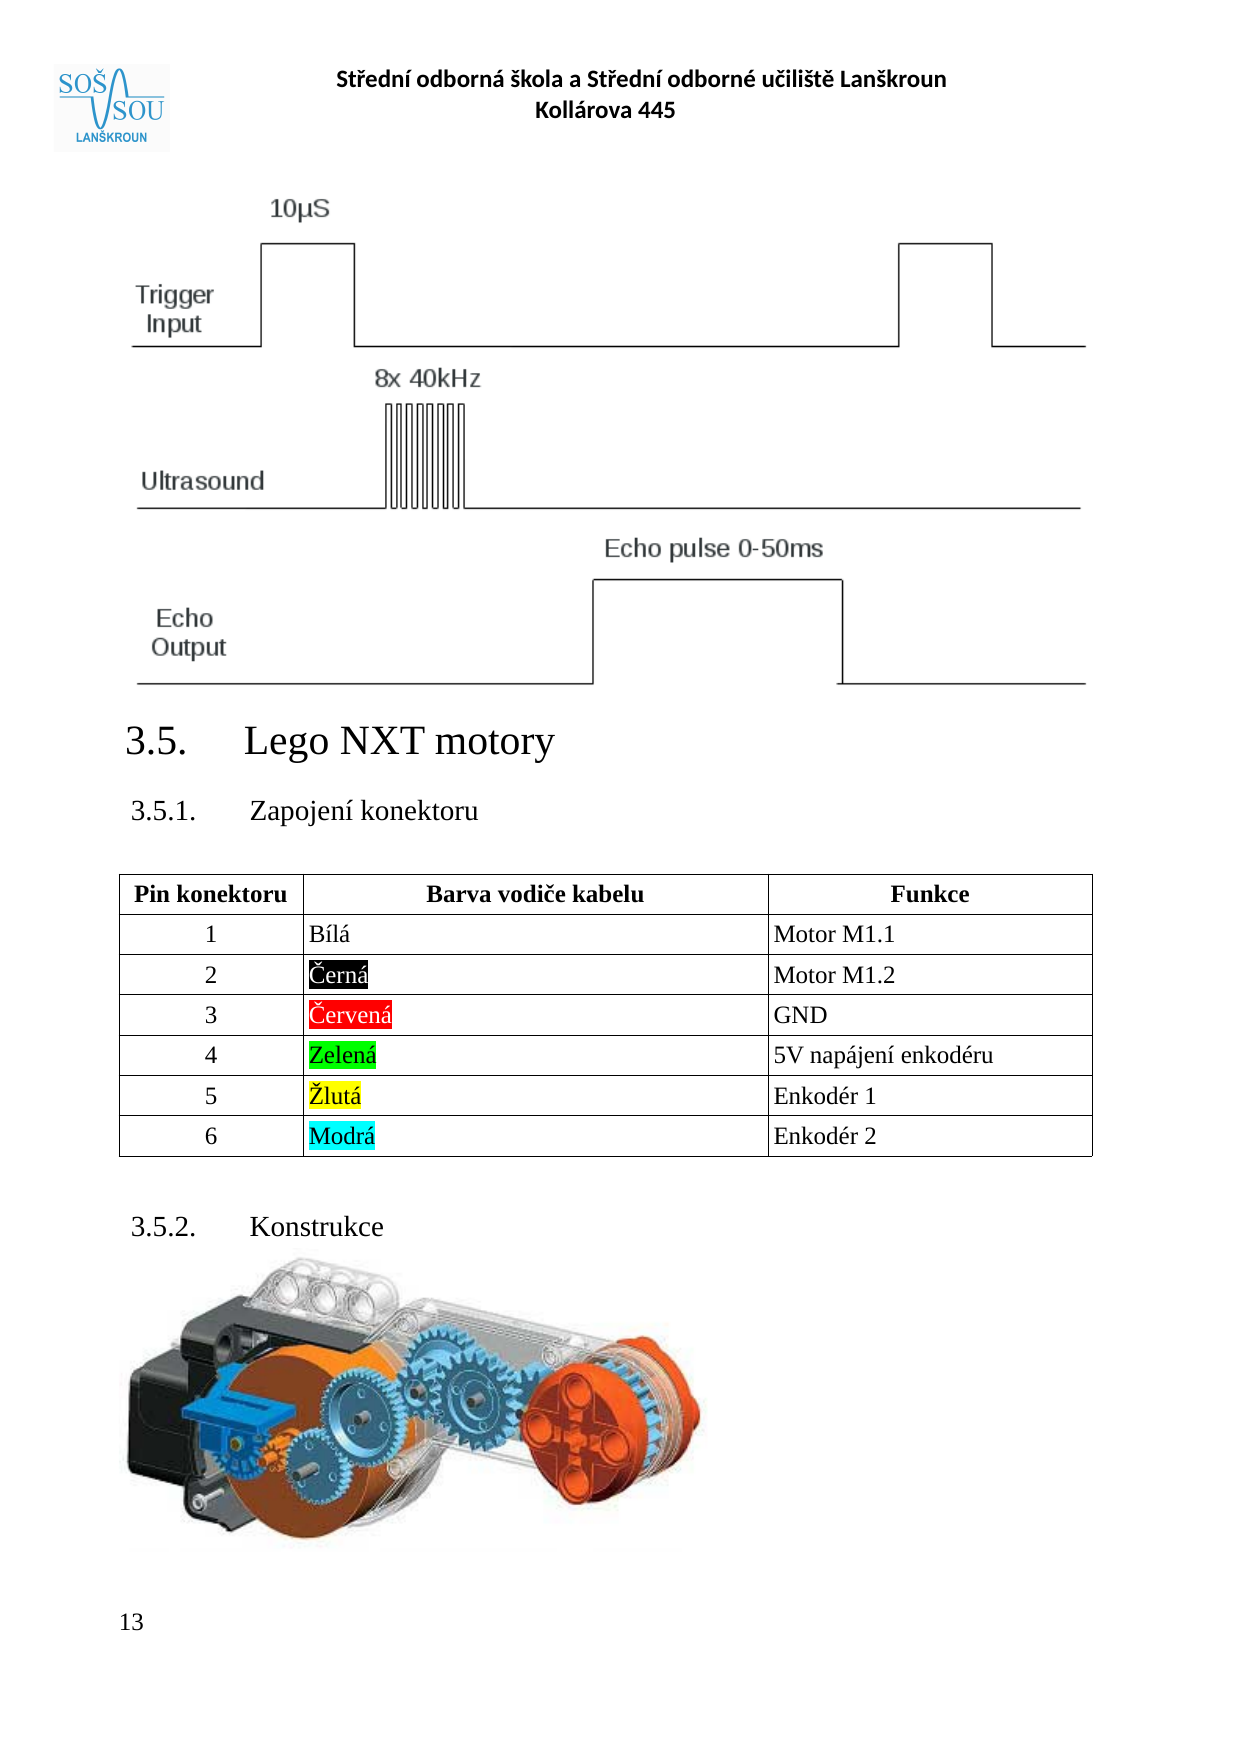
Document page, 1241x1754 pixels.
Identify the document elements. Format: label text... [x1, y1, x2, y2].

table_cell Červená [304, 995, 768, 1035]
subtitle Konstrukce [131, 1209, 1092, 1242]
picture [118, 1248, 708, 1552]
table_cell Motor M1.1 [769, 915, 1092, 954]
table_cell Černá [304, 955, 768, 994]
table_header Funkce [769, 875, 1092, 914]
table_cell Enkodér 1 [769, 1076, 1092, 1115]
table_cell 6 [120, 1116, 303, 1156]
table_header Pin konektoru [120, 875, 303, 914]
table_header Barva vodiče kabelu [304, 875, 768, 914]
table_cell Bílá [304, 915, 768, 954]
table_cell 1 [120, 915, 303, 954]
table_cell Enkodér 2 [769, 1116, 1092, 1156]
picture [53, 64, 170, 152]
table_cell 2 [120, 955, 303, 994]
table_cell Zelená [304, 1036, 768, 1075]
table_cell Žlutá [304, 1076, 768, 1115]
picture [118, 176, 1093, 697]
table_cell 5 [120, 1076, 303, 1115]
table_cell GND [769, 995, 1092, 1035]
subtitle Zapojení konektoru [131, 793, 1092, 826]
table_cell Motor M1.2 [769, 955, 1092, 994]
table_cell 5V napájení enkodéru [769, 1036, 1092, 1075]
table_cell 3 [120, 995, 303, 1035]
table_cell Modrá [304, 1116, 768, 1156]
table_cell 4 [120, 1036, 303, 1075]
subtitle Lego NXT motory [125, 715, 1092, 763]
